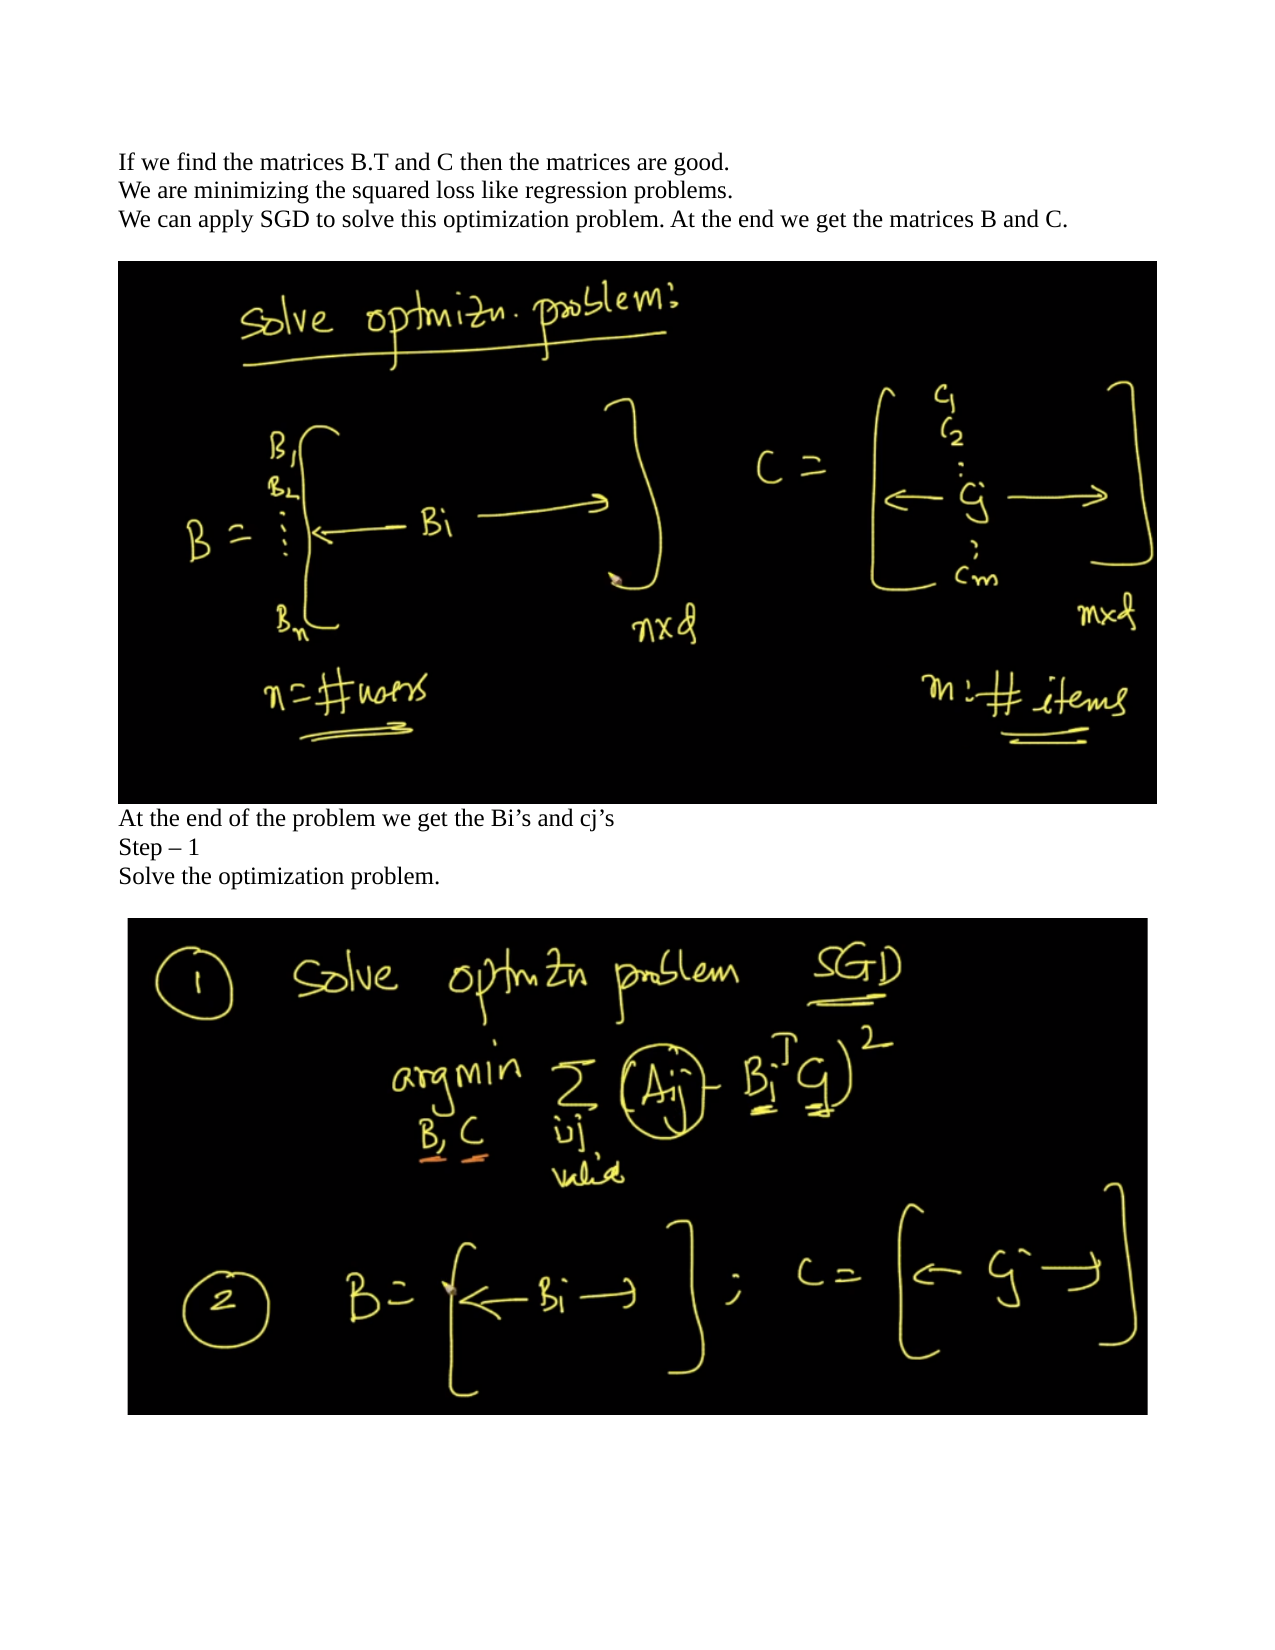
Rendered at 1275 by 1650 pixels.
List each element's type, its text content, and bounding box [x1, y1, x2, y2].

text We are minimizing the squared loss like regression problems. [118, 176, 1157, 204]
text If we find the matrices B.T and C then the matrices are good. [118, 147, 1157, 176]
text Solve the optimization problem. [118, 861, 1157, 890]
text Step – 1 [118, 832, 1157, 861]
picture [127, 918, 1148, 1415]
text At the end of the problem we get the Bi’s and cj’s [118, 804, 1157, 832]
picture [118, 261, 1157, 804]
text We can apply SGD to solve this optimization problem. At the end we get the matrices B and C. [118, 204, 1157, 233]
